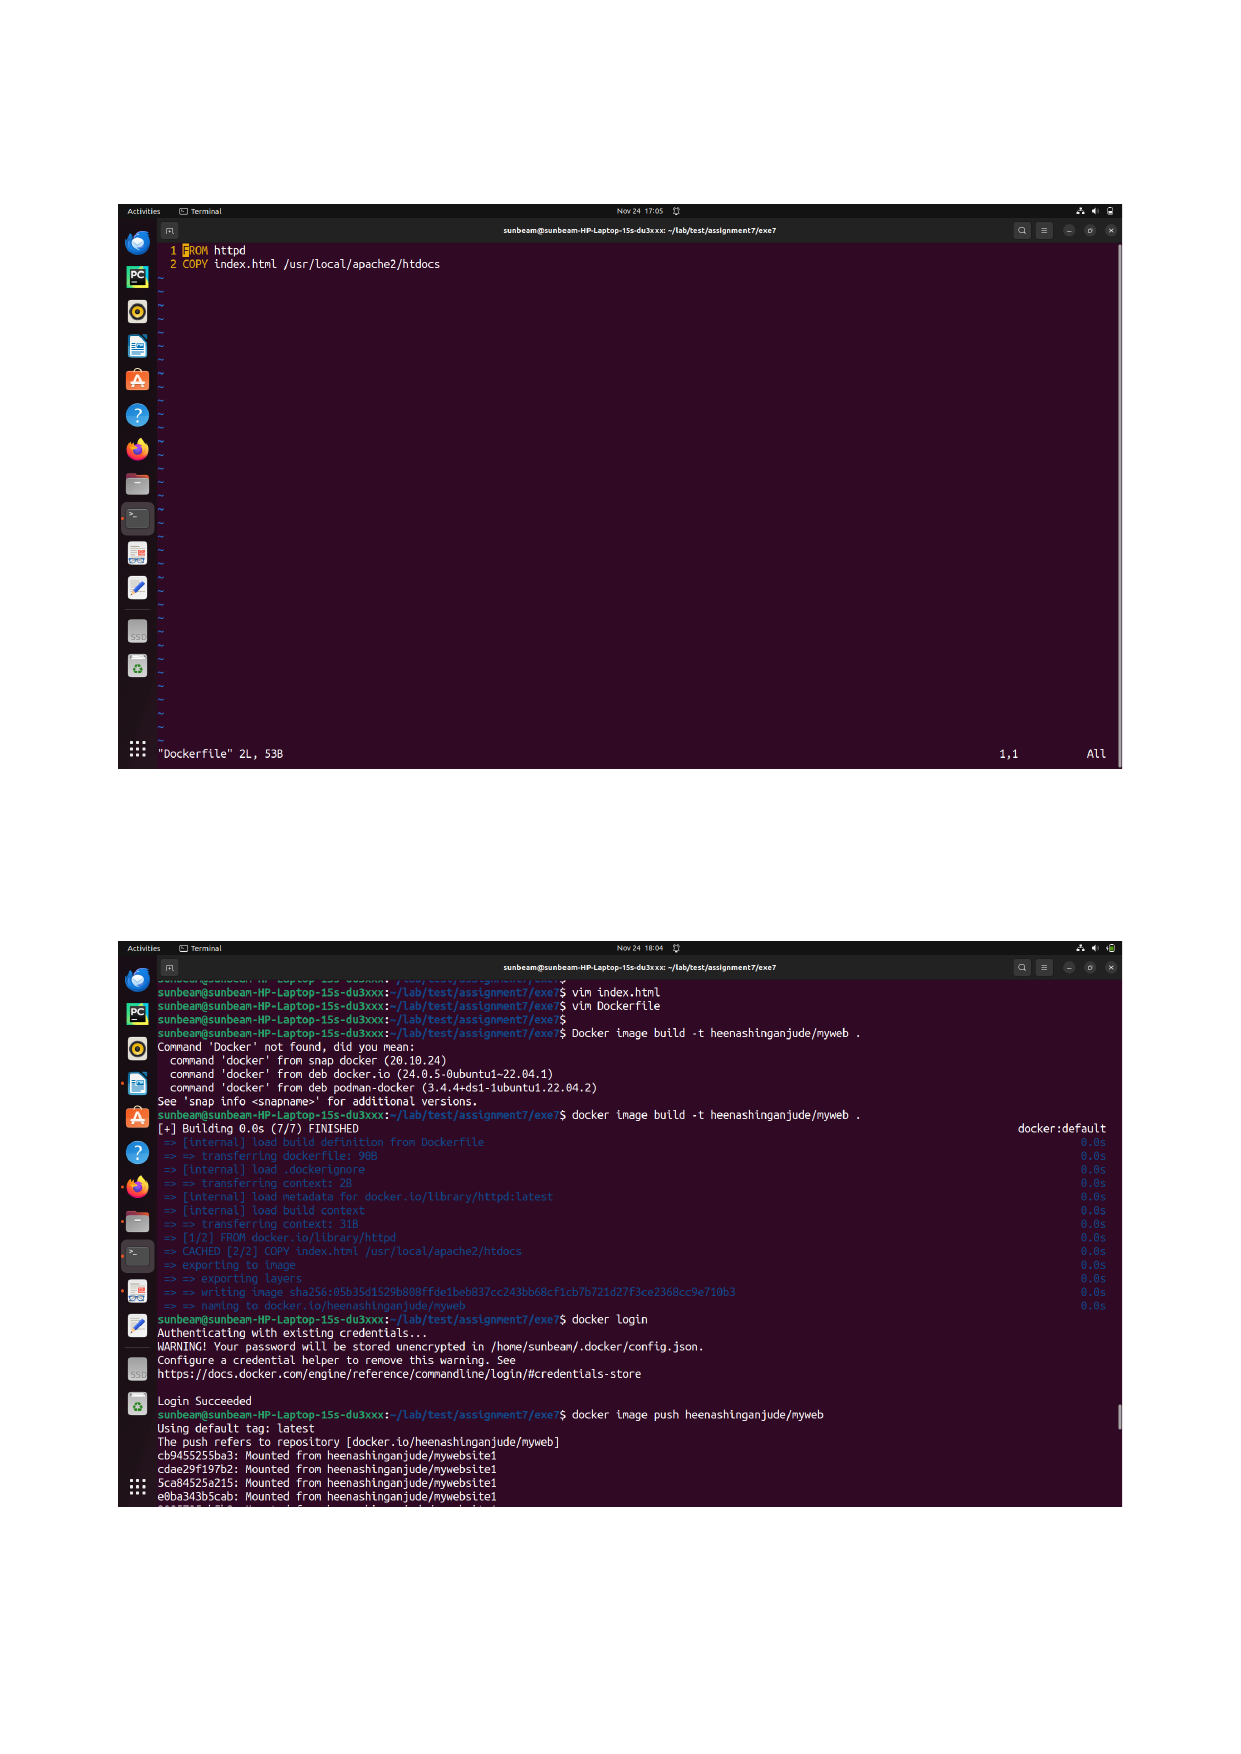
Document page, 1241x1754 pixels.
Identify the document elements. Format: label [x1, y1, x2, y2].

picture [118, 941, 1123, 1507]
picture [118, 204, 1123, 769]
